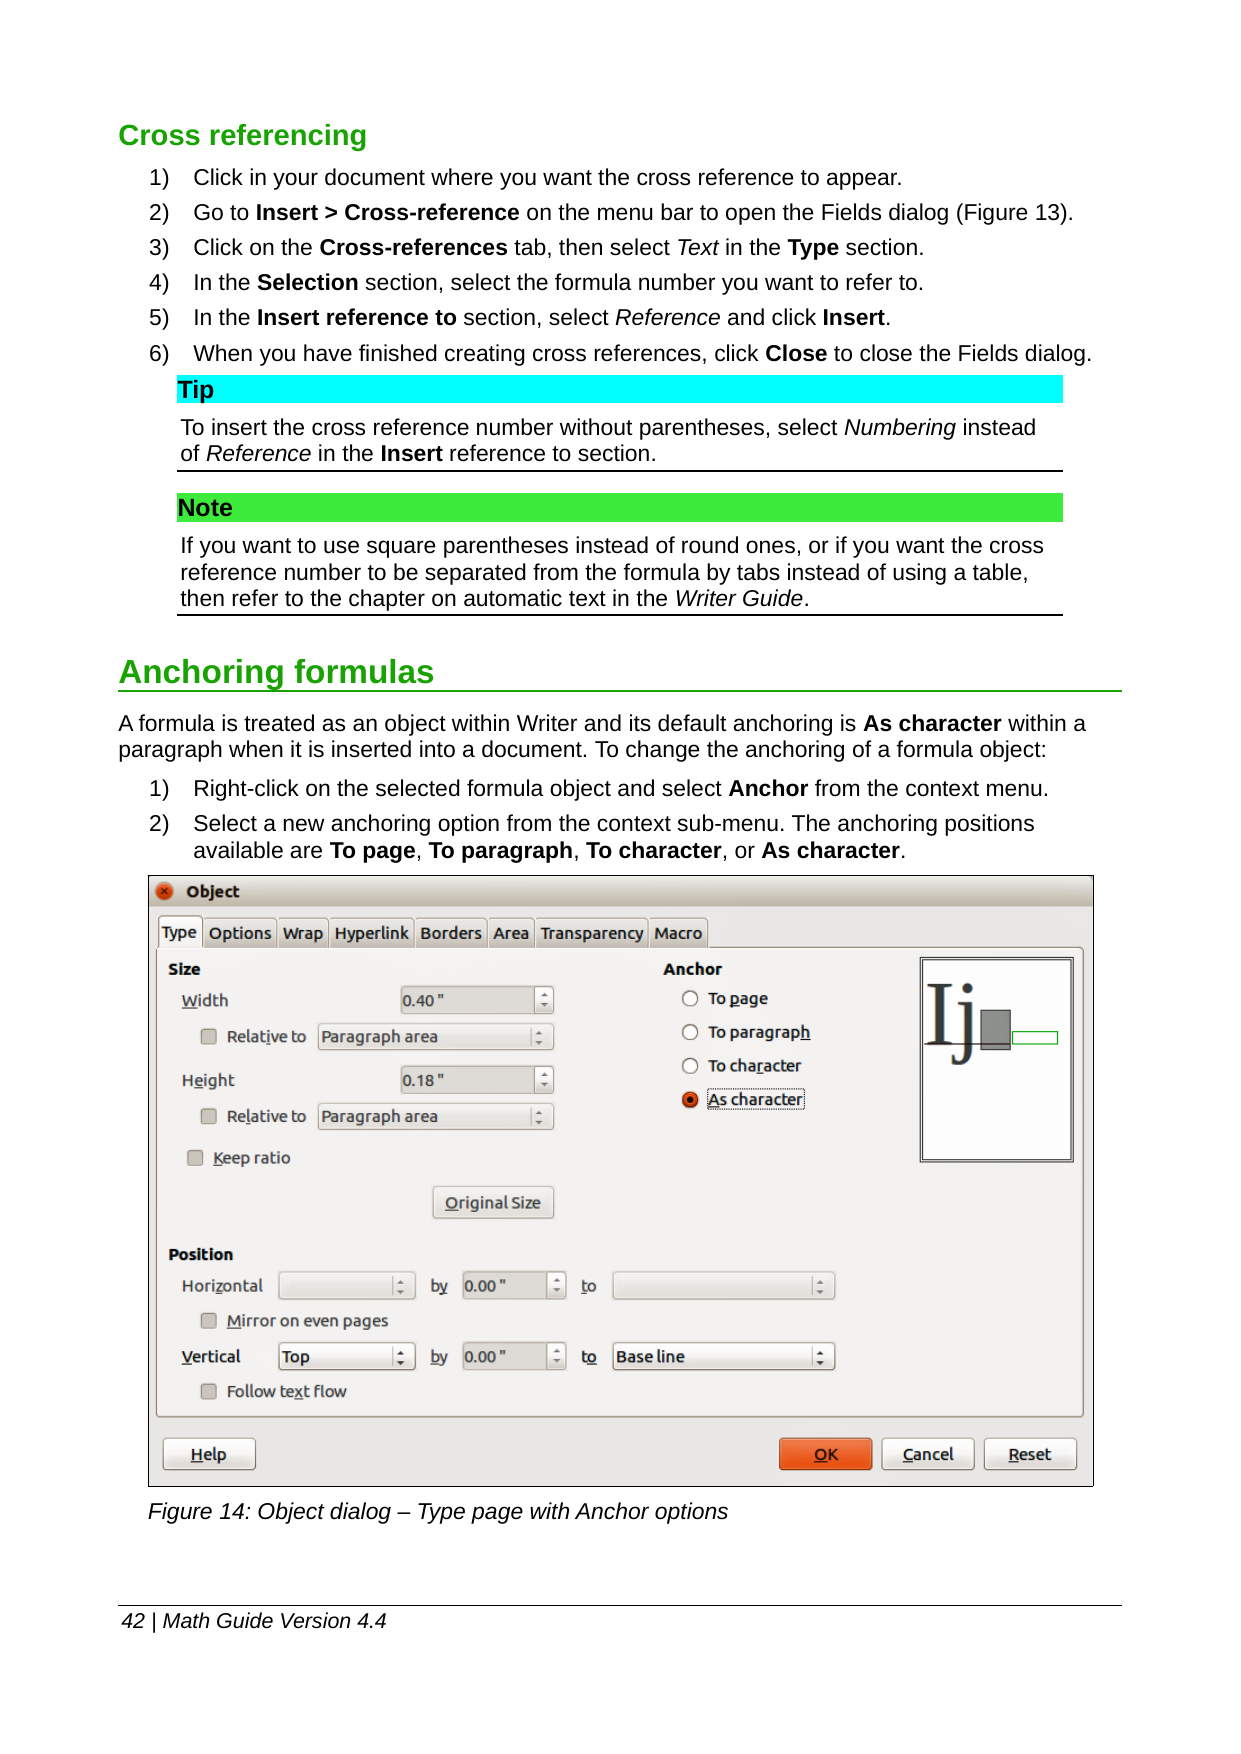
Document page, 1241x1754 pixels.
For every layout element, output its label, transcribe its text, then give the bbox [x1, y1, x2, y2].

subtitle Anchoring formulas [118, 652, 1122, 690]
list When you have finished creating cross references, click Close to close the Fields dialog. [169, 339, 1122, 366]
text To insert the cross reference number without parentheses, select Numbering instead of Reference in the Insert reference to section. [177, 411, 1063, 470]
subtitle Cross referencing [118, 118, 1122, 152]
list Right-click on the selected formula object and select Anchor from the context menu. [169, 775, 1122, 801]
list In the Selection section, select the formula number you want to refer to. [169, 269, 1122, 295]
list Go to Insert > Cross-reference on the menu bar to open the Fields dialog (Figure 13). [169, 199, 1122, 225]
text Figure 14: Object dialog – Type page with Anchor options [148, 1498, 1093, 1524]
list Click in your document where you want the cross reference to appear. [169, 163, 1122, 190]
subtitle Tip [177, 375, 1063, 403]
text A formula is treated as an object within Writer and its default anchoring is As character within a paragraph when it is inserted into a document. To change the anchoring of a formula object: [118, 710, 1122, 763]
subtitle Note [177, 493, 1063, 522]
list Click on the Cross-references tab, then select Text in the Type section. [169, 234, 1122, 260]
list Select a new anchoring option from the context sub-menu. The anchoring positions available are To page, To paragraph, To character, or As character. [169, 810, 1122, 863]
text If you want to use square parentheses instead of round ones, or if you want the cross reference number to be separated from the formula by tabs instead of using a table, then refer to the chapter on automatic text in the Writer Guide. [177, 529, 1063, 614]
list In the Insert reference to section, select Reference and click Insert. [169, 304, 1122, 331]
picture [149, 876, 1093, 1486]
